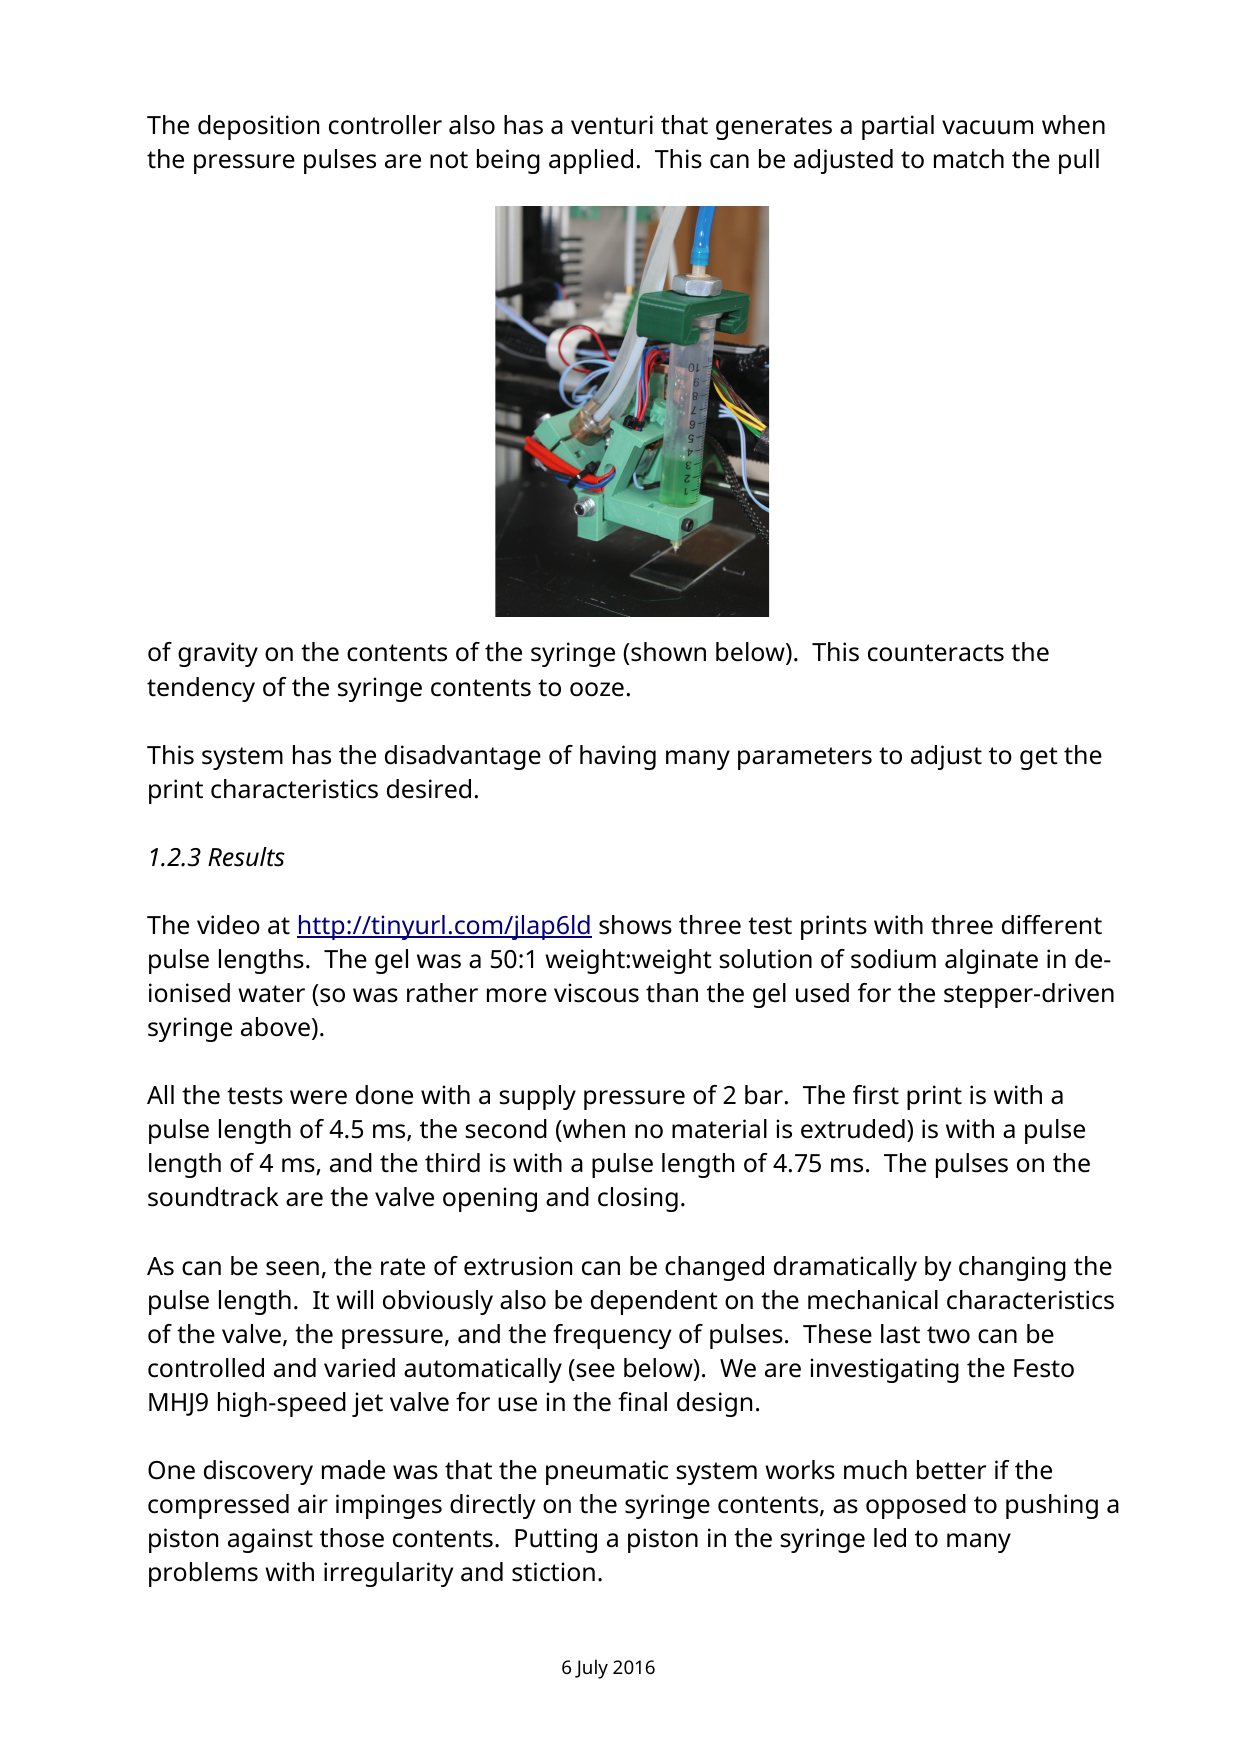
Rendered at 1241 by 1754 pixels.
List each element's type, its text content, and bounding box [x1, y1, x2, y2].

picture [495, 206, 770, 617]
text All the tests were done with a supply pressure of 2 bar. The first print is with a pulse length of 4.5 ms, the second (when no material is extruded) is with a pulse length of 4 ms, and the third is with a pulse length of 4.75 ms. The pulses on the soundtrack are the valve opening and closing. [147, 1078, 1122, 1214]
text The video at http://tinyurl.com/jlap6ld shows three test prints with three different pulse lengths. The gel was a 50:1 weight:weight solution of sodium alginate in de-ionised water (so was rather more viscous than the gel used for the stepper-driven syringe above). [147, 908, 1122, 1044]
text As can be seen, the rate of extrusion can be changed dramatically by changing the pulse length. It will obviously also be dependent on the mechanical characteristics of the valve, the pressure, and the frequency of pulses. These last two can be controlled and varied automatically (see below). We are investigating the Festo MHJ9 high-speed jet valve for use in the final design. [147, 1248, 1122, 1418]
text 1.2.3 Results [147, 839, 1122, 873]
text The deposition controller also has a venturi that generates a partial vacuum when the pressure pulses are not being applied. This can be adjusted to match the pull of gravity on the contents of the syringe (shown below). This counteracts the tendency of the syringe contents to ooze. [147, 108, 1122, 703]
text One discovery made was that the pneumatic system works much better if the compressed air impinges directly on the syringe contents, as opposed to pushing a piston against those contents. Putting a piston in the syringe led to many problems with irregularity and stiction. [147, 1453, 1122, 1589]
text This system has the disadvantage of having many parameters to adjust to get the print characteristics desired. [147, 737, 1122, 805]
